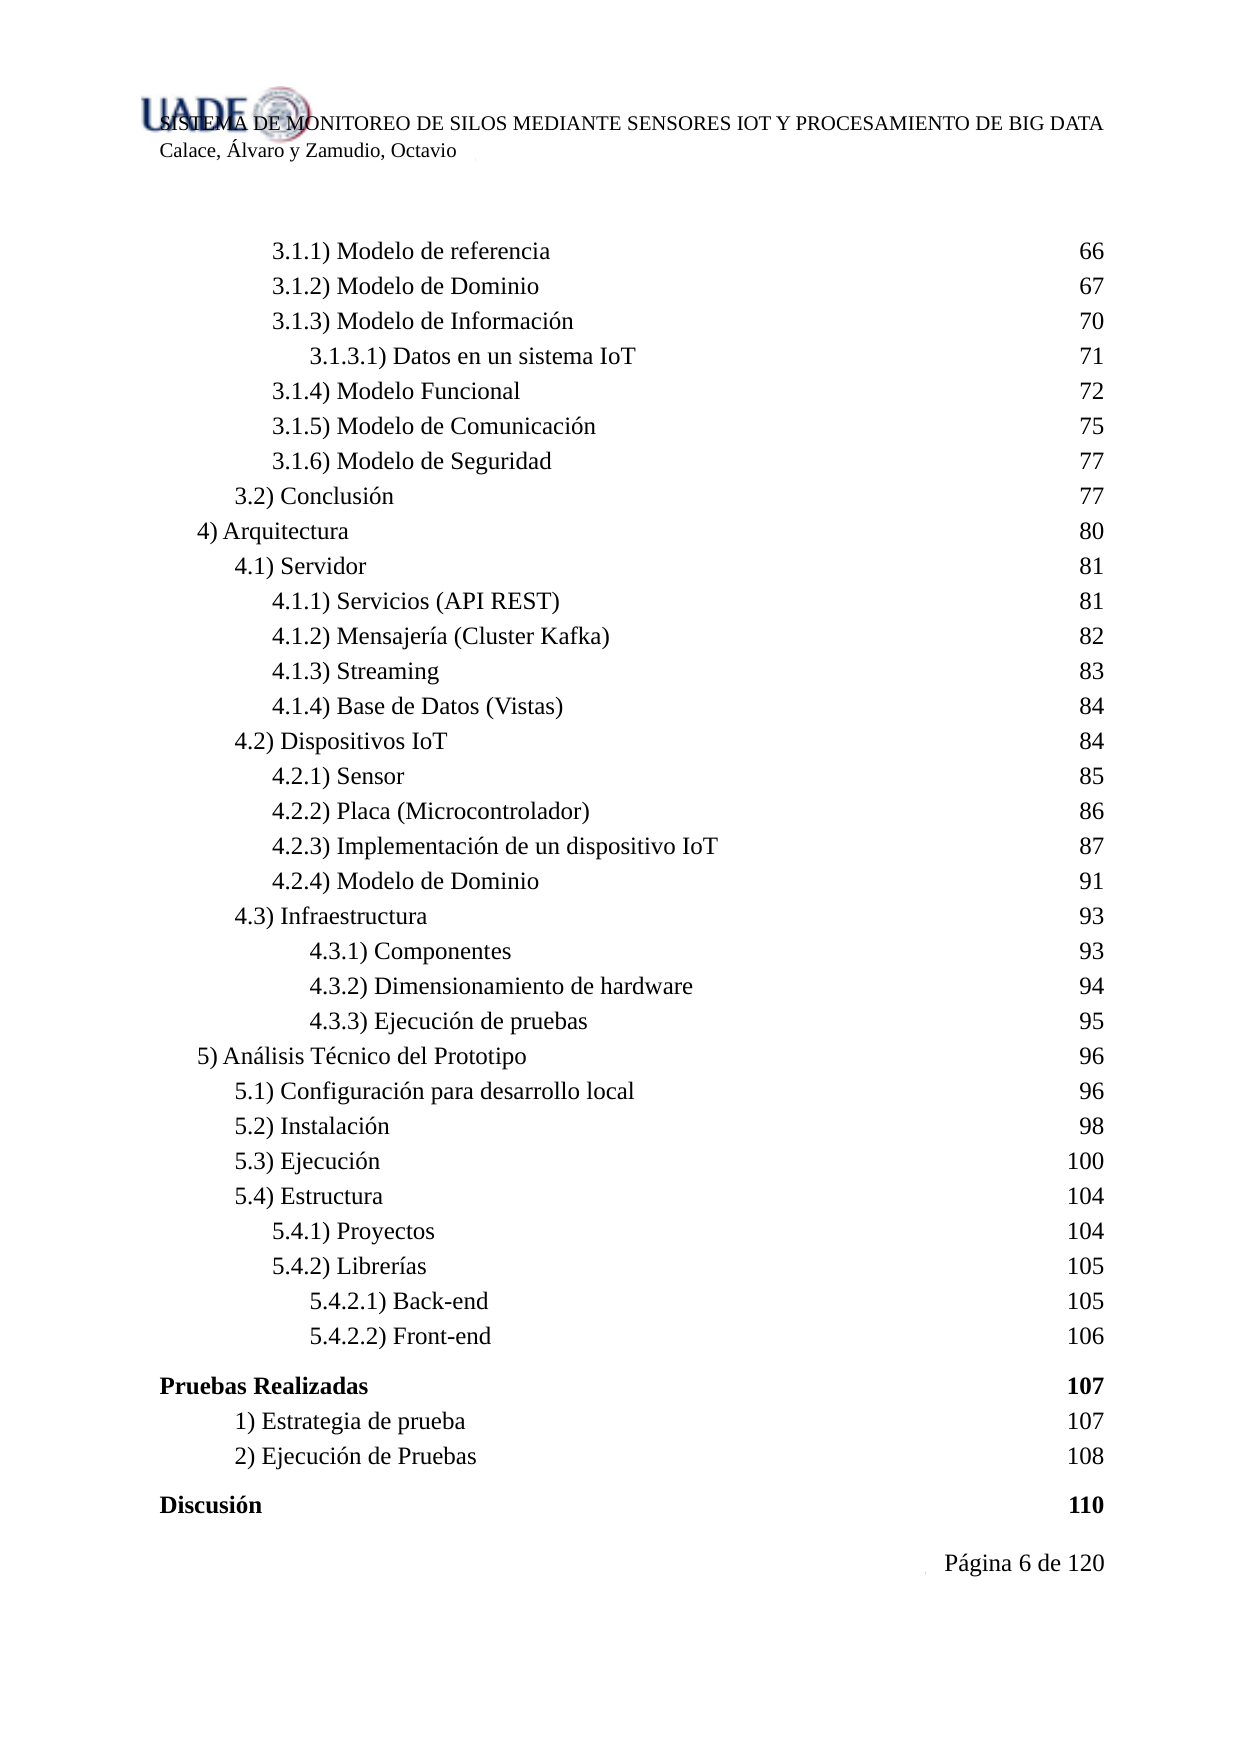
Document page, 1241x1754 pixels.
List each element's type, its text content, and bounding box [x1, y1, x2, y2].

text 4.1.2) Mensajería (Cluster Kafka) 82 [272, 621, 1104, 650]
text 4.3) Infraestructura 93 [234, 901, 1104, 930]
text 4.2) Dispositivos IoT 84 [234, 726, 1104, 755]
text 5.4.2.1) Back-end 105 [309, 1286, 1104, 1315]
text 4.2.1) Sensor 85 [272, 761, 1104, 790]
text 4.1.3) Streaming 83 [272, 656, 1104, 685]
text 3.2) Conclusión 77 [234, 481, 1104, 510]
text 4.3.3) Ejecución de pruebas 95 [309, 1006, 1104, 1035]
text 3.1.5) Modelo de Comunicación 75 [272, 411, 1104, 440]
text 5.2) Instalación 98 [234, 1111, 1104, 1140]
text Discusión 110 [159, 1490, 1104, 1519]
text 2) Ejecución de Pruebas 108 [234, 1441, 1104, 1469]
text 1) Estrategia de prueba 107 [234, 1406, 1104, 1434]
text 4.1.1) Servicios (API REST) 81 [272, 586, 1104, 615]
text 4.1) Servidor 81 [234, 551, 1104, 580]
text 4.3.1) Componentes 93 [309, 936, 1104, 965]
text 4.1.4) Base de Datos (Vistas) 84 [272, 691, 1104, 720]
text 5.4.2) Librerías 105 [272, 1251, 1104, 1280]
text 4.2.3) Implementación de un dispositivo IoT 87 [272, 831, 1104, 860]
text 4.2.2) Placa (Microcontrolador) 86 [272, 796, 1104, 825]
picture [140, 86, 314, 146]
text 4) Arquitectura 80 [197, 516, 1104, 545]
text 5.3) Ejecución 100 [234, 1146, 1104, 1175]
text 5) Análisis Técnico del Prototipo 96 [197, 1041, 1104, 1070]
text Pruebas Realizadas 107 [159, 1371, 1104, 1399]
text 4.2.4) Modelo de Dominio 91 [272, 866, 1104, 895]
text 3.1.4) Modelo Funcional 72 [272, 376, 1104, 405]
text 5.4.1) Proyectos 104 [272, 1216, 1104, 1245]
text 3.1.1) Modelo de referencia 66 [272, 236, 1104, 265]
text 5.4) Estructura 104 [234, 1181, 1104, 1210]
text 3.1.3) Modelo de Información 70 [272, 306, 1104, 335]
text 5.4.2.2) Front-end 106 [309, 1321, 1104, 1350]
text 4.3.2) Dimensionamiento de hardware 94 [309, 971, 1104, 1000]
text 3.1.6) Modelo de Seguridad 77 [272, 446, 1104, 475]
text 5.1) Configuración para desarrollo local 96 [234, 1076, 1104, 1105]
text 3.1.2) Modelo de Dominio 67 [272, 271, 1104, 300]
text 3.1.3.1) Datos en un sistema IoT 71 [309, 341, 1104, 370]
